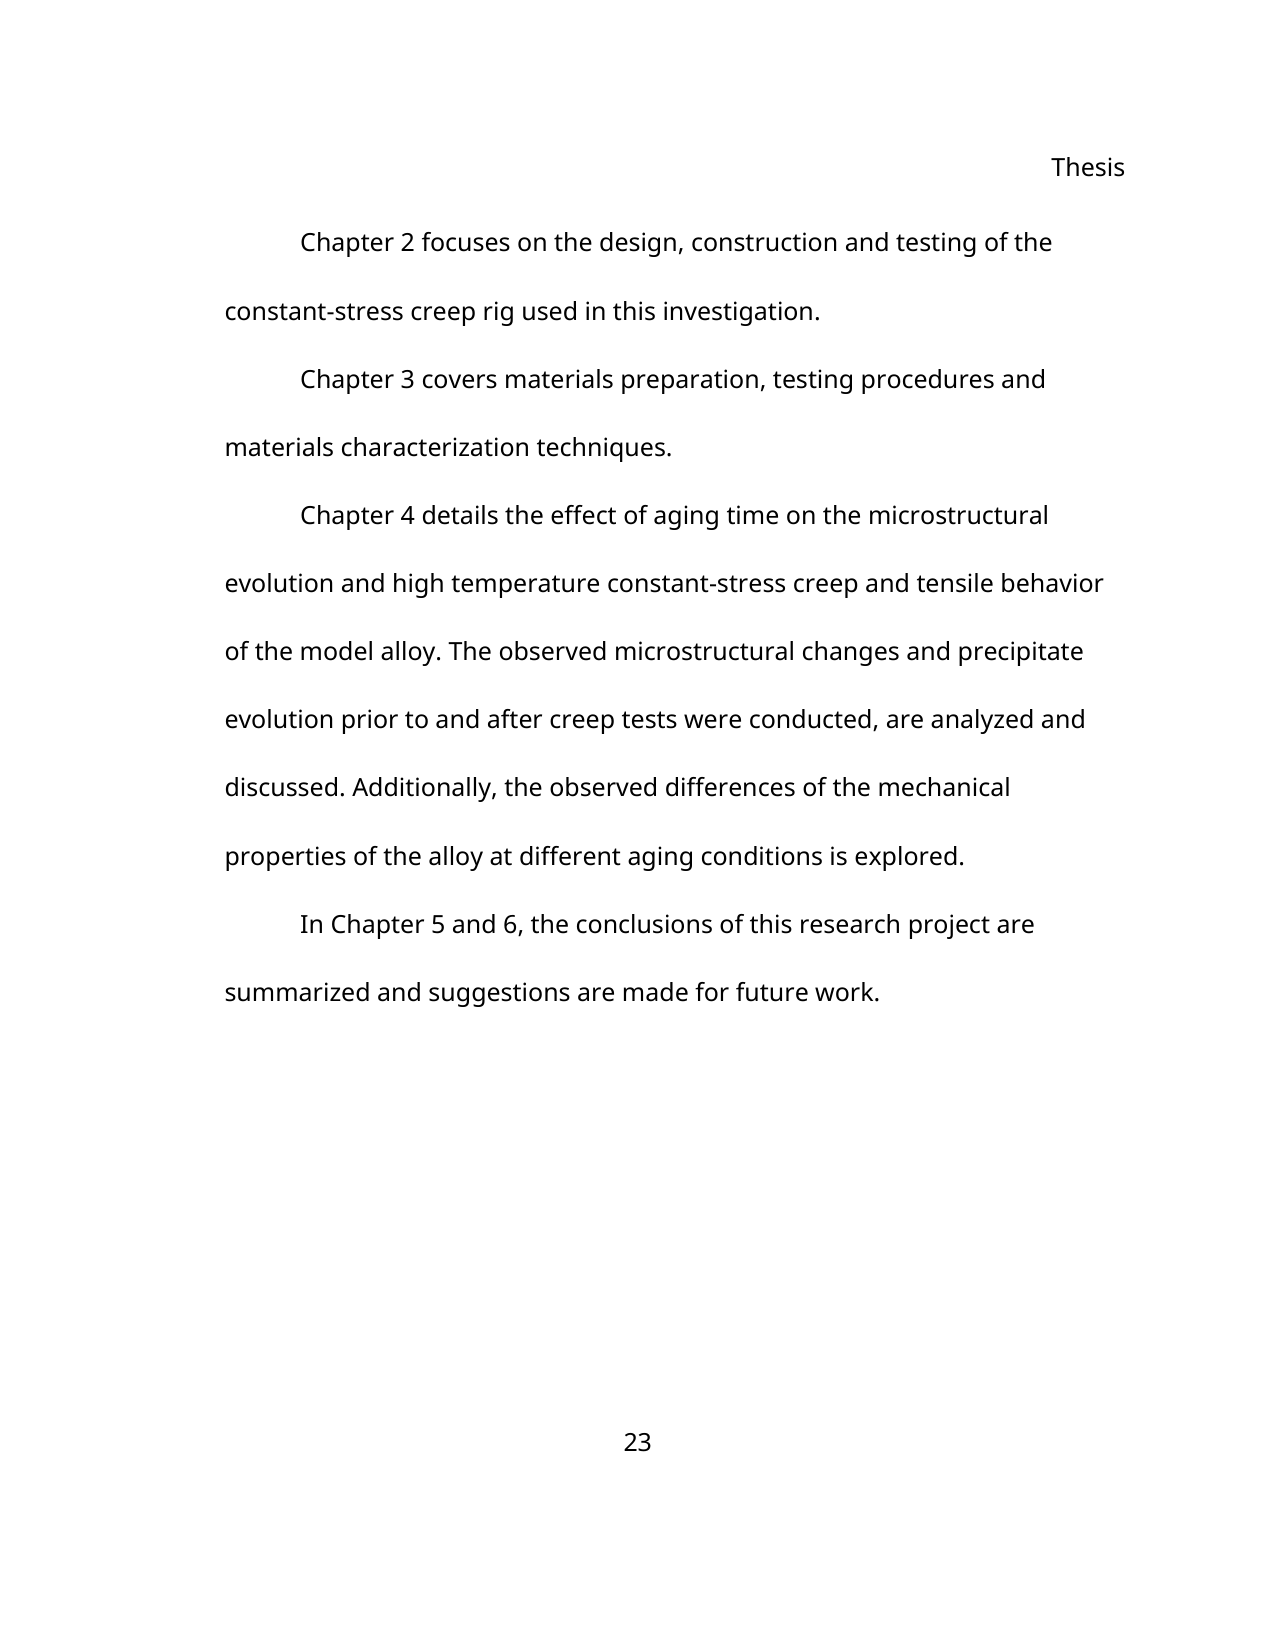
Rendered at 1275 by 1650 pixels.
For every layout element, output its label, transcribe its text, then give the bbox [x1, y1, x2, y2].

text Chapter 4 details the effect of aging time on the microstructural evolution and high temperature constant-stress creep and tensile behavior of the model alloy. The observed microstructural changes and precipitate evolution prior to and after creep tests were conducted, are analyzed and discussed. Additionally, the observed differences of the mechanical properties of the alloy at different aging conditions is explored. [224, 497, 1125, 872]
text In Chapter 5 and 6, the conclusions of this research project are summarized and suggestions are made for future work. [224, 906, 1125, 1008]
text Chapter 3 covers materials preparation, testing procedures and materials characterization techniques. [224, 361, 1125, 463]
text Chapter 2 focuses on the design, construction and testing of the constant-stress creep rig used in this investigation. [224, 225, 1125, 327]
